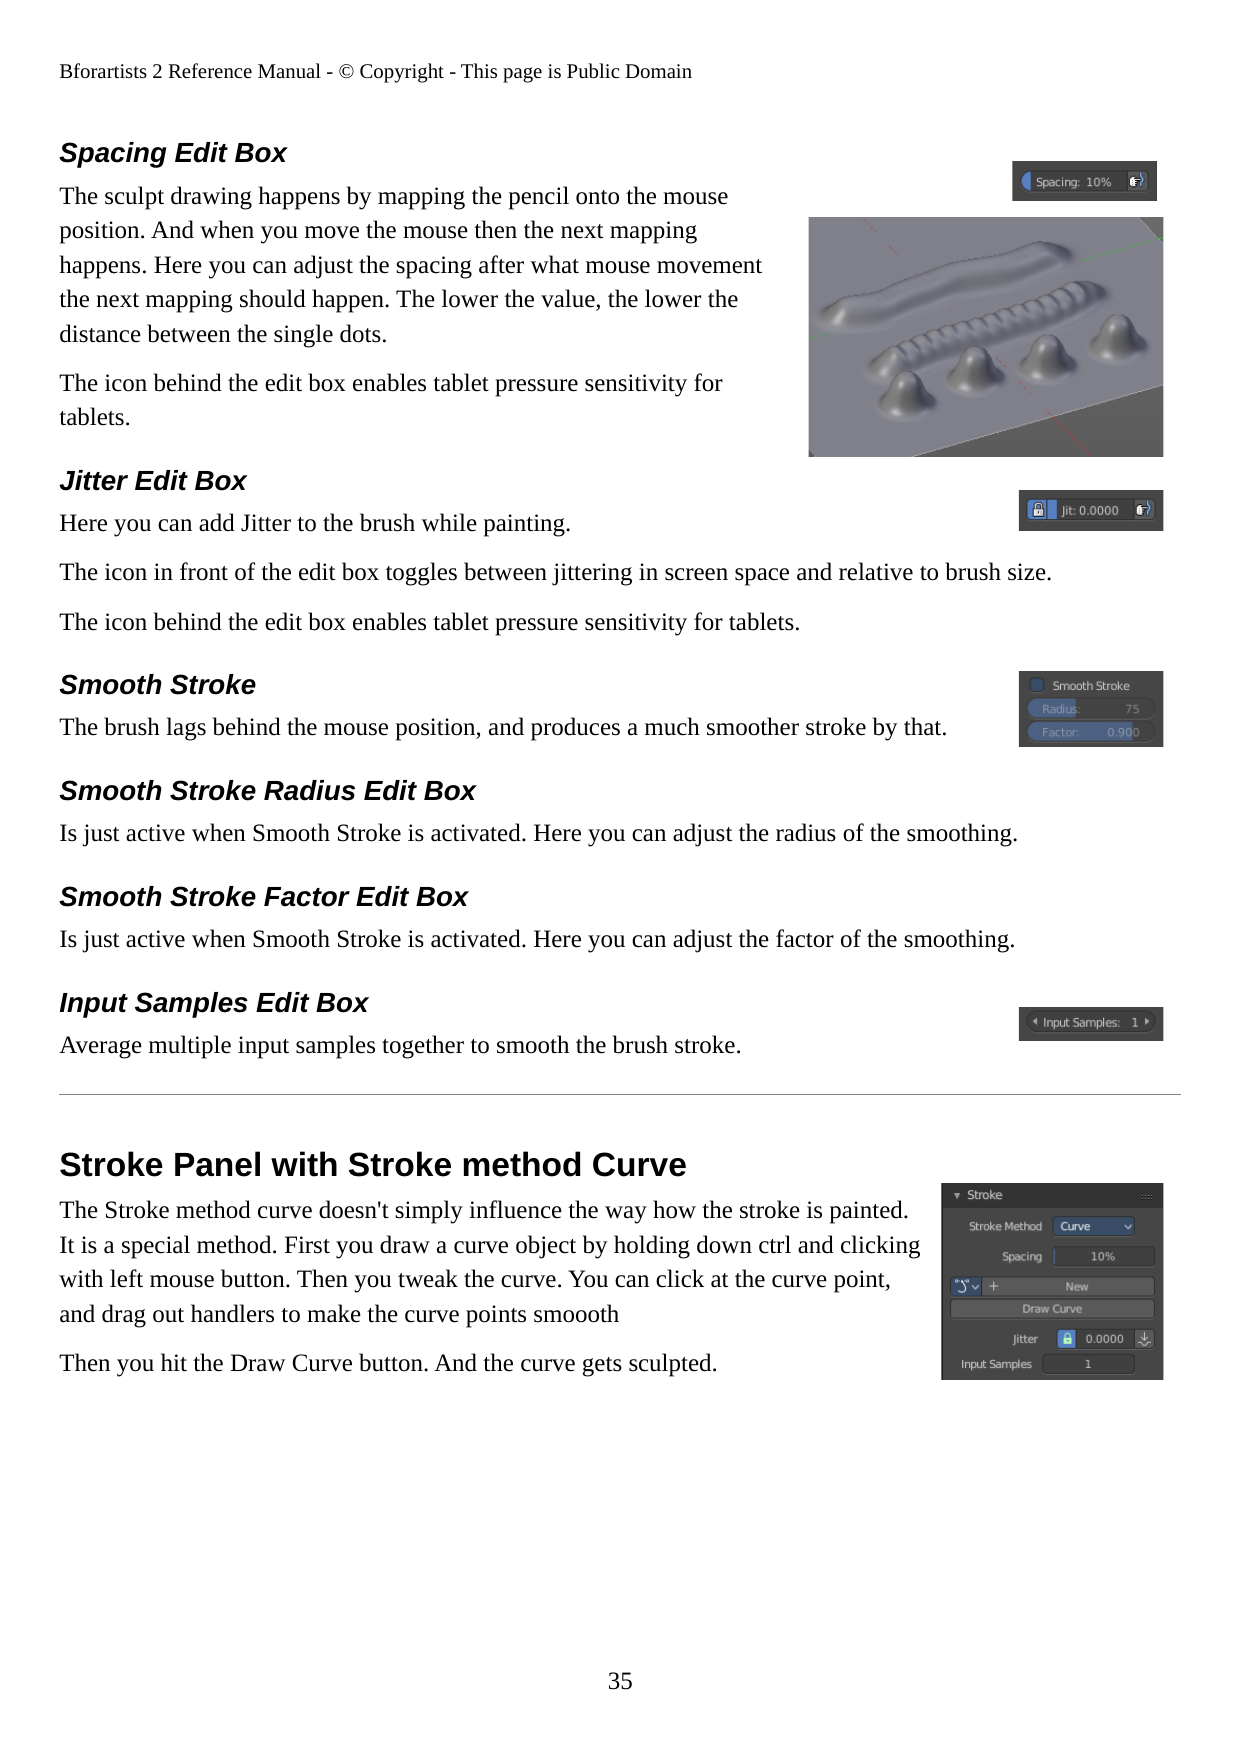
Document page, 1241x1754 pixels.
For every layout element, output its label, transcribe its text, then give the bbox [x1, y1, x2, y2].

picture [808, 217, 1164, 457]
text The sculpt drawing happens by mapping the pencil onto the mouse position. And when you move the mouse then the next mapping happens. Here you can adjust the spacing after what mouse movement the next mapping should happen. The lower the value, the lower the distance between the single dots. [59, 181, 1181, 348]
text Is just active when Smooth Stroke is activated. Here you can adjust the radius of the smoothing. [59, 818, 1181, 847]
picture [1018, 671, 1164, 747]
picture [941, 1183, 1164, 1380]
subtitle Spacing Edit Box [59, 137, 1181, 168]
subtitle Smooth Stroke [59, 668, 1181, 700]
text Average multiple input samples together to smooth the brush stroke. [59, 1030, 1181, 1059]
text The Stroke method curve doesn't simply influence the way how the stroke is painted. It is a special method. First you draw a curve object by holding down ctrl and clicking with left mouse button. Then you tweak the curve. You can click at the curve point, and drag out handlers to make the curve points smoooth [59, 1196, 941, 1328]
picture [1012, 161, 1157, 201]
subtitle Input Samples Edit Box [59, 986, 1181, 1018]
picture [1018, 1007, 1164, 1041]
text The icon behind the edit box enables tablet pressure sensitivity for tablets. [59, 368, 808, 431]
text The icon behind the edit box enables tablet pressure sensitivity for tablets. [59, 607, 1181, 635]
picture [1018, 490, 1164, 531]
text Here you can add Jitter to the brush while painting. [59, 508, 1181, 537]
text Is just active when Smooth Stroke is activated. Here you can adjust the factor of the smoothing. [59, 924, 1181, 953]
subtitle Smooth Stroke Factor Edit Box [59, 880, 1181, 912]
text The brush lags behind the mouse position, and produces a much smoother stroke by that. [59, 712, 1018, 741]
subtitle Smooth Stroke Radius Edit Box [59, 774, 1181, 806]
text Then you hit the Draw Curve button. And the curve gets sculpted. [59, 1348, 941, 1377]
subtitle Stroke Panel with Stroke method Curve [59, 1144, 1181, 1183]
text The icon in front of the edit box toggles between jittering in screen space and relative to brush size. [59, 557, 1181, 586]
subtitle Jitter Edit Box [59, 464, 1181, 496]
